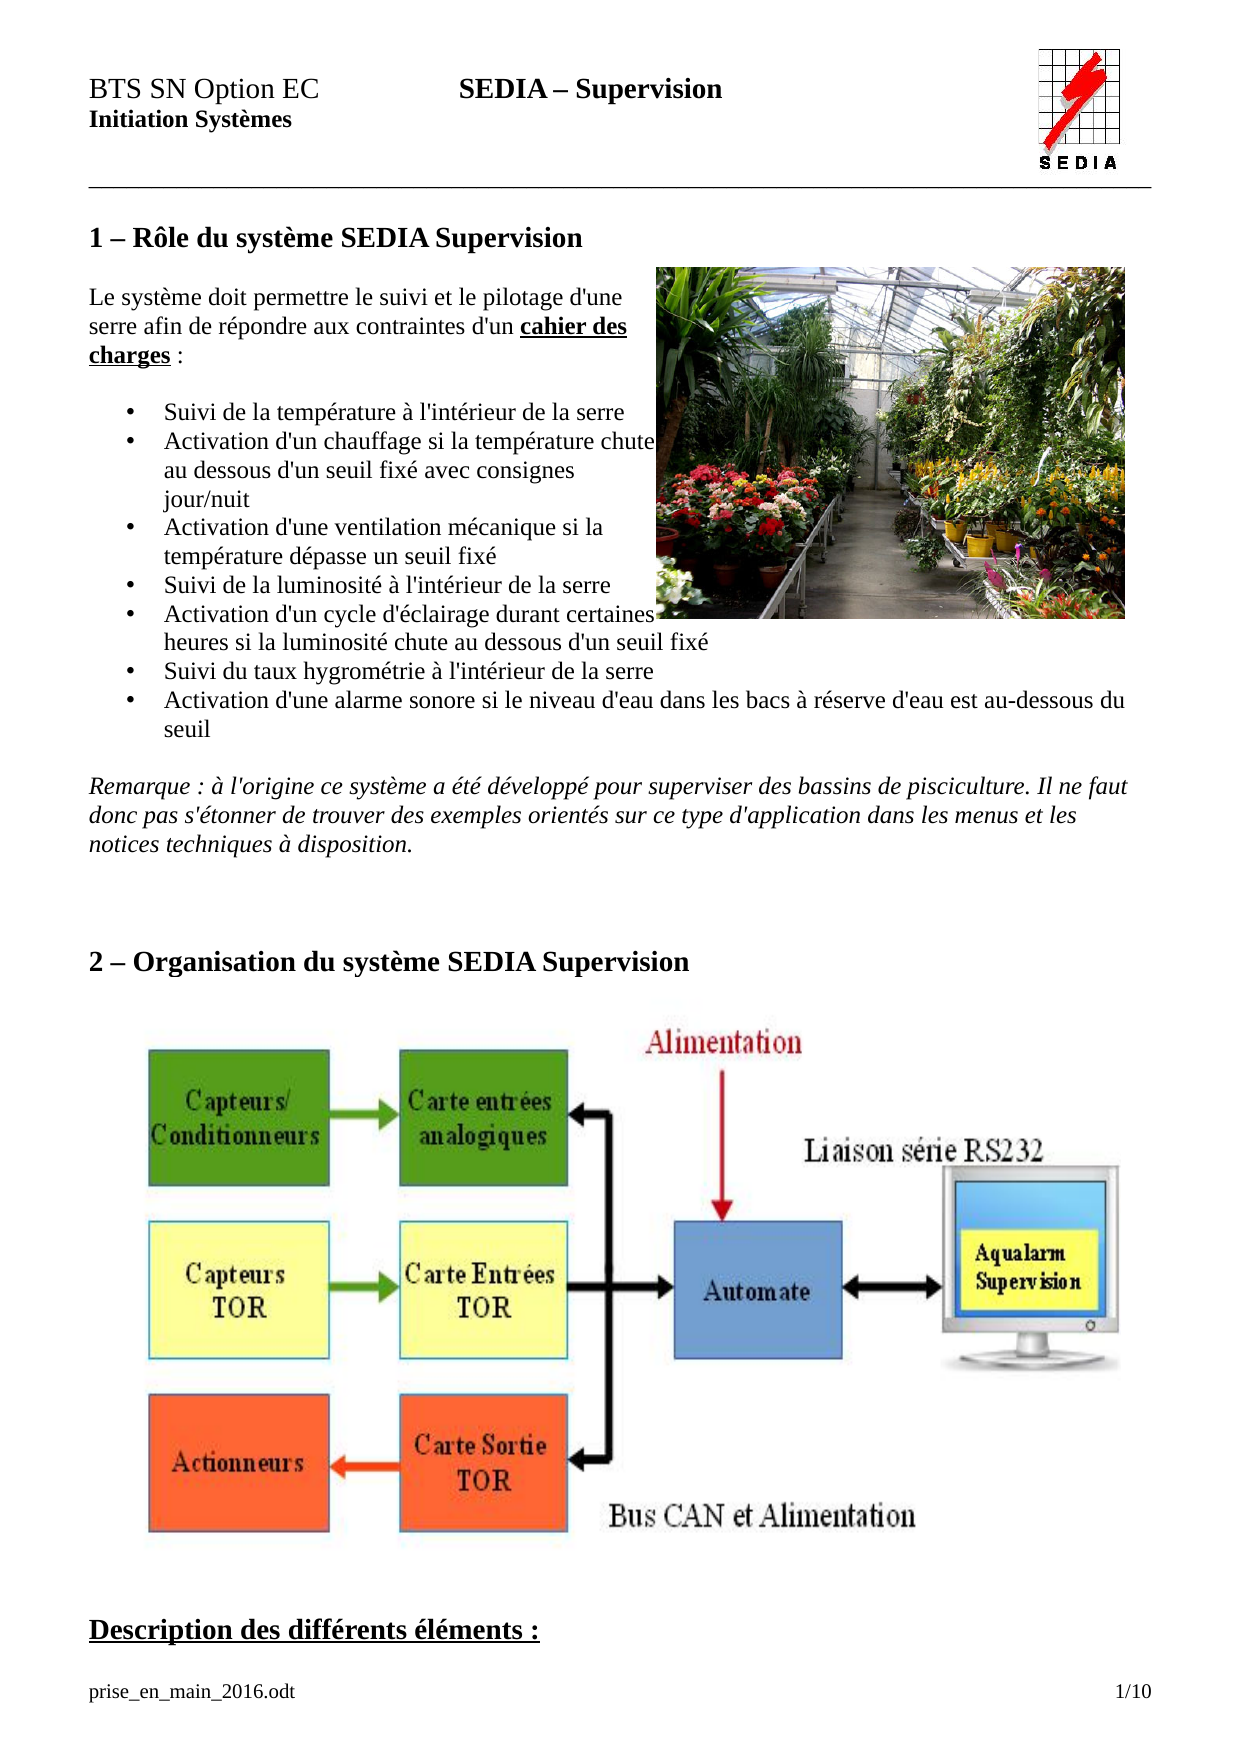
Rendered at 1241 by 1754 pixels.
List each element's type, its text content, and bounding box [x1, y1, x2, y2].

text 2 – Organisation du système SEDIA Supervision [88, 944, 1152, 977]
list Activation d'un cycle d'éclairage durant certaines heures si la luminosité chute au dessous d'un seuil fixé [126, 599, 1152, 656]
list Activation d'une ventilation mécanique si la température dépasse un seuil fixé [126, 512, 656, 570]
list Activation d'un chauffage si la température chute au dessous d'un seuil fixé avec consignes jour/nuit [126, 426, 656, 512]
list Suivi du taux hygrométrie à l'intérieur de la serre [126, 656, 1152, 685]
list Activation d'une alarme sonore si le niveau d'eau dans les bacs à réserve d'eau est au-dessous du seuil [126, 685, 1152, 742]
list Suivi de la température à l'intérieur de la serre [126, 397, 656, 426]
list [1125, 512, 1152, 570]
text 1 – Rôle du système SEDIA Supervision [88, 220, 1152, 254]
text Le système doit permettre le suivi et le pilotage d'une serre afin de répondre aux contraintes d'un cahier des charges : [88, 282, 656, 369]
picture [119, 977, 1121, 1551]
list [1125, 426, 1152, 512]
text Remarque : à l'origine ce système a été développé pour superviser des bassins de pisciculture. Il ne faut donc pas s'étonner de trouver des exemples orientés sur ce type d'application dans les menus et les notices techniques à disposition. [88, 771, 1152, 857]
list Suivi de la luminosité à l'intérieur de la serre [126, 570, 656, 599]
text Description des différents éléments : [88, 1612, 1152, 1646]
picture [656, 267, 1125, 619]
